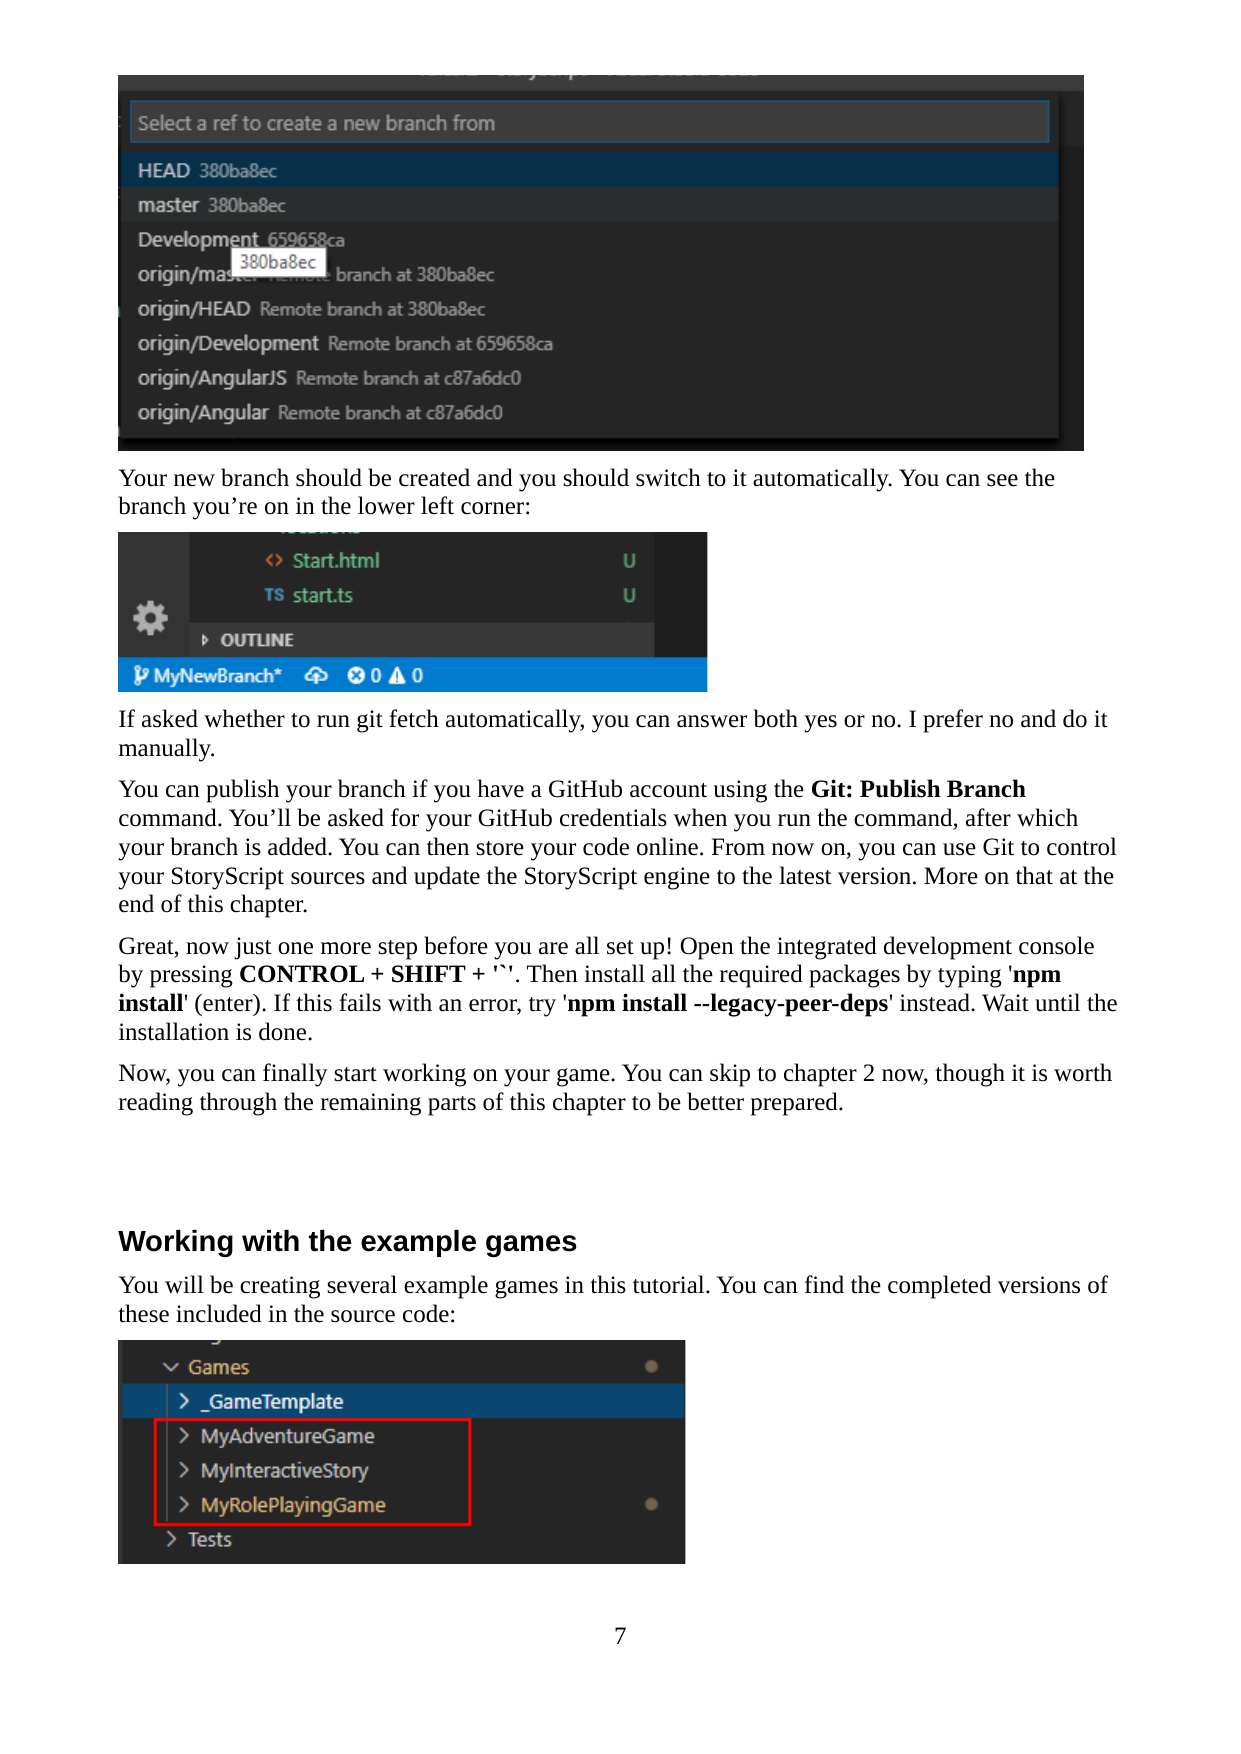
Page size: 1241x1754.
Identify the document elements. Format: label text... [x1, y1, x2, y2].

text You will be creating several example games in this tutorial. You can find the completed versions of these included in the source code: [118, 1270, 1122, 1328]
subtitle Working with the example games [118, 1224, 1122, 1258]
text Great, now just one more step before you are all set up! Open the integrated development console by pressing CONTROL + SHIFT + '`'. Then install all the required packages by typing 'npm install' (enter). If this fails with an error, try 'npm install --legacy-peer-deps' instead. Wait until the installation is done. [118, 931, 1122, 1046]
text Now, you can finally start working on your game. You can skip to chapter 2 now, though it is worth reading through the remaining parts of this chapter to be better prepared. [118, 1058, 1122, 1116]
text Your new branch should be created and you should switch to it automatically. You can see the branch you’re on in the lower left corner: [118, 463, 1122, 520]
text If asked whether to run git fetch automatically, you can answer both yes or no. I prefer no and do it manually. [118, 704, 1122, 762]
text You can publish your branch if you have a GitHub account using the Git: Publish Branch command. You’ll be asked for your GitHub credentials when you run the command, after which your branch is added. You can then store your code online. From now on, you can use Git to control your StoryScript sources and update the StoryScript engine to the latest version. More on that at the end of this chapter. [118, 774, 1122, 918]
